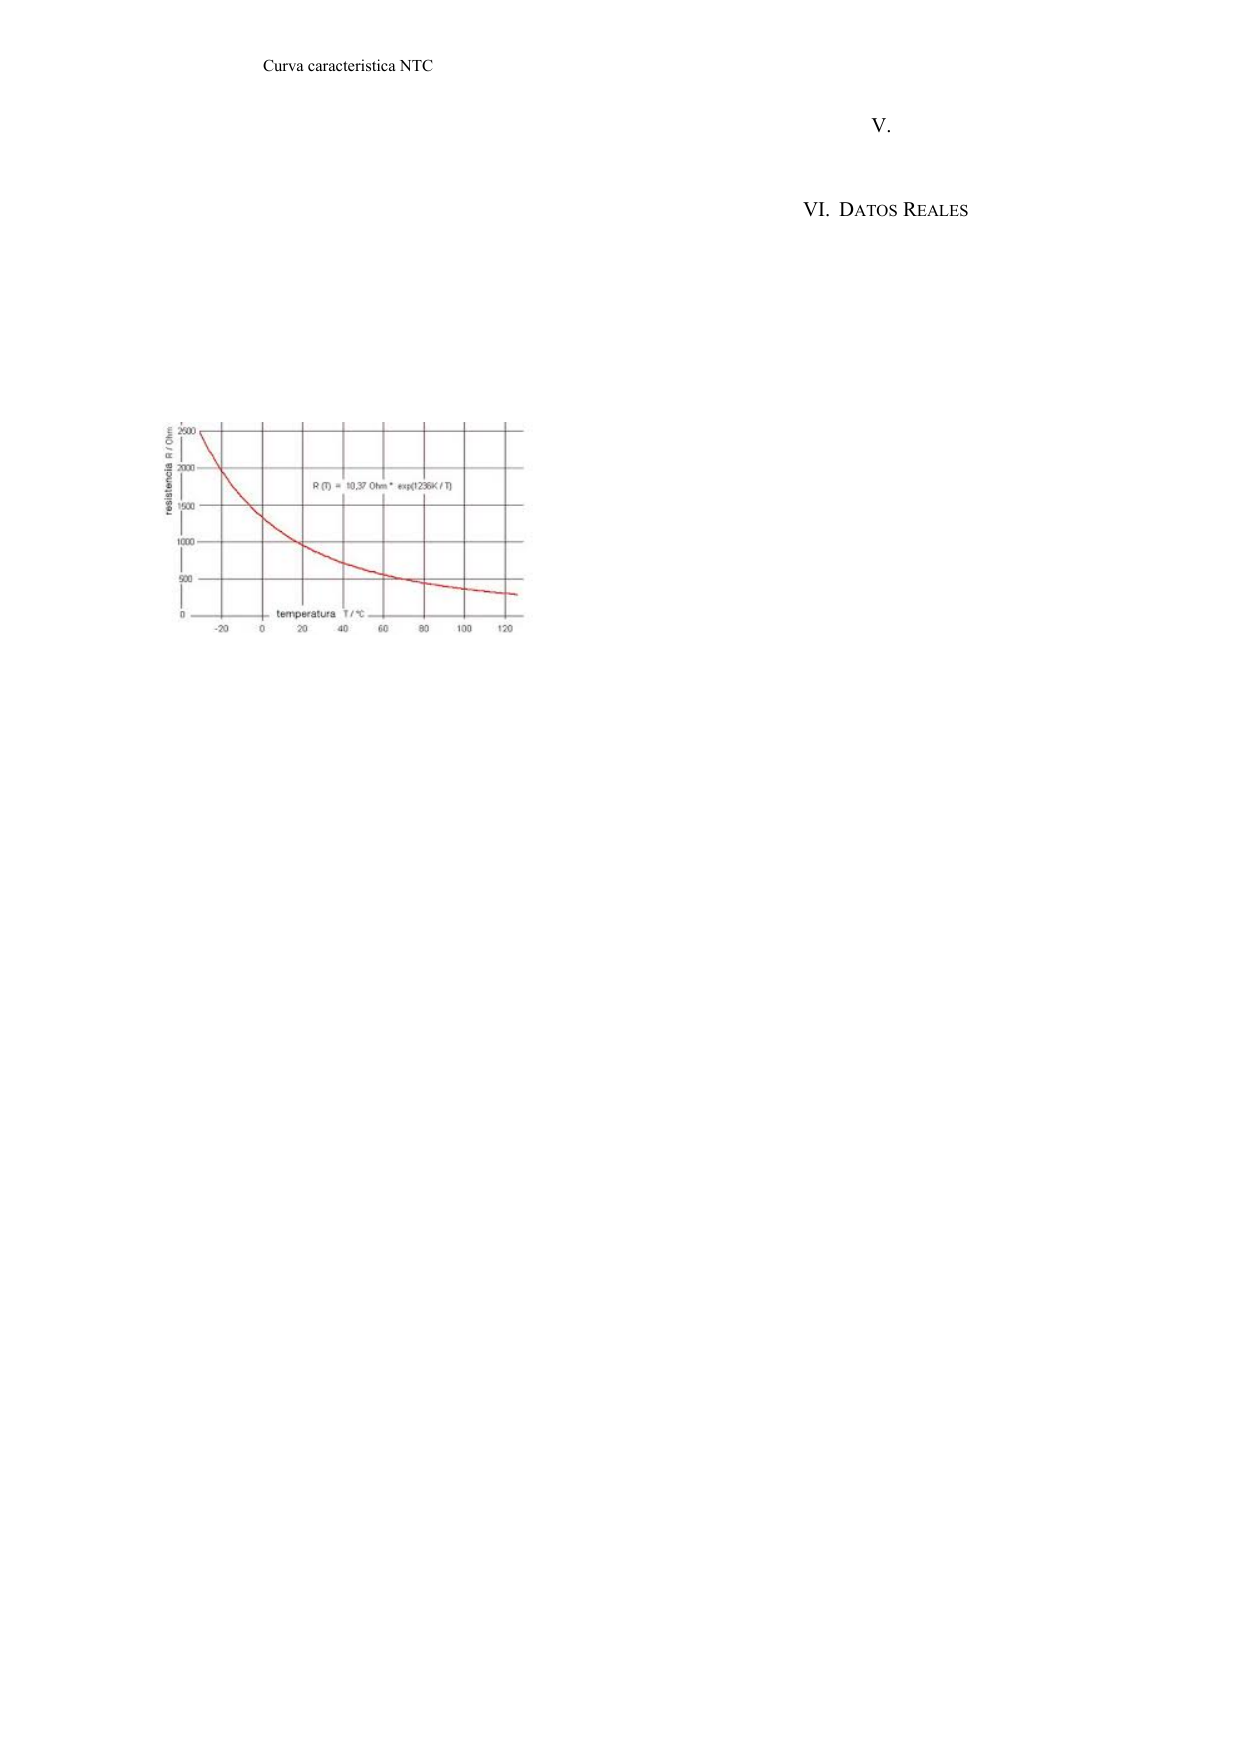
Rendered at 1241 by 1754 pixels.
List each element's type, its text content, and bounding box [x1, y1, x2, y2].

picture [162, 422, 534, 635]
subtitle Datos Reales [639, 197, 1146, 221]
list Curva caracteristica NTC [94, 56, 601, 75]
